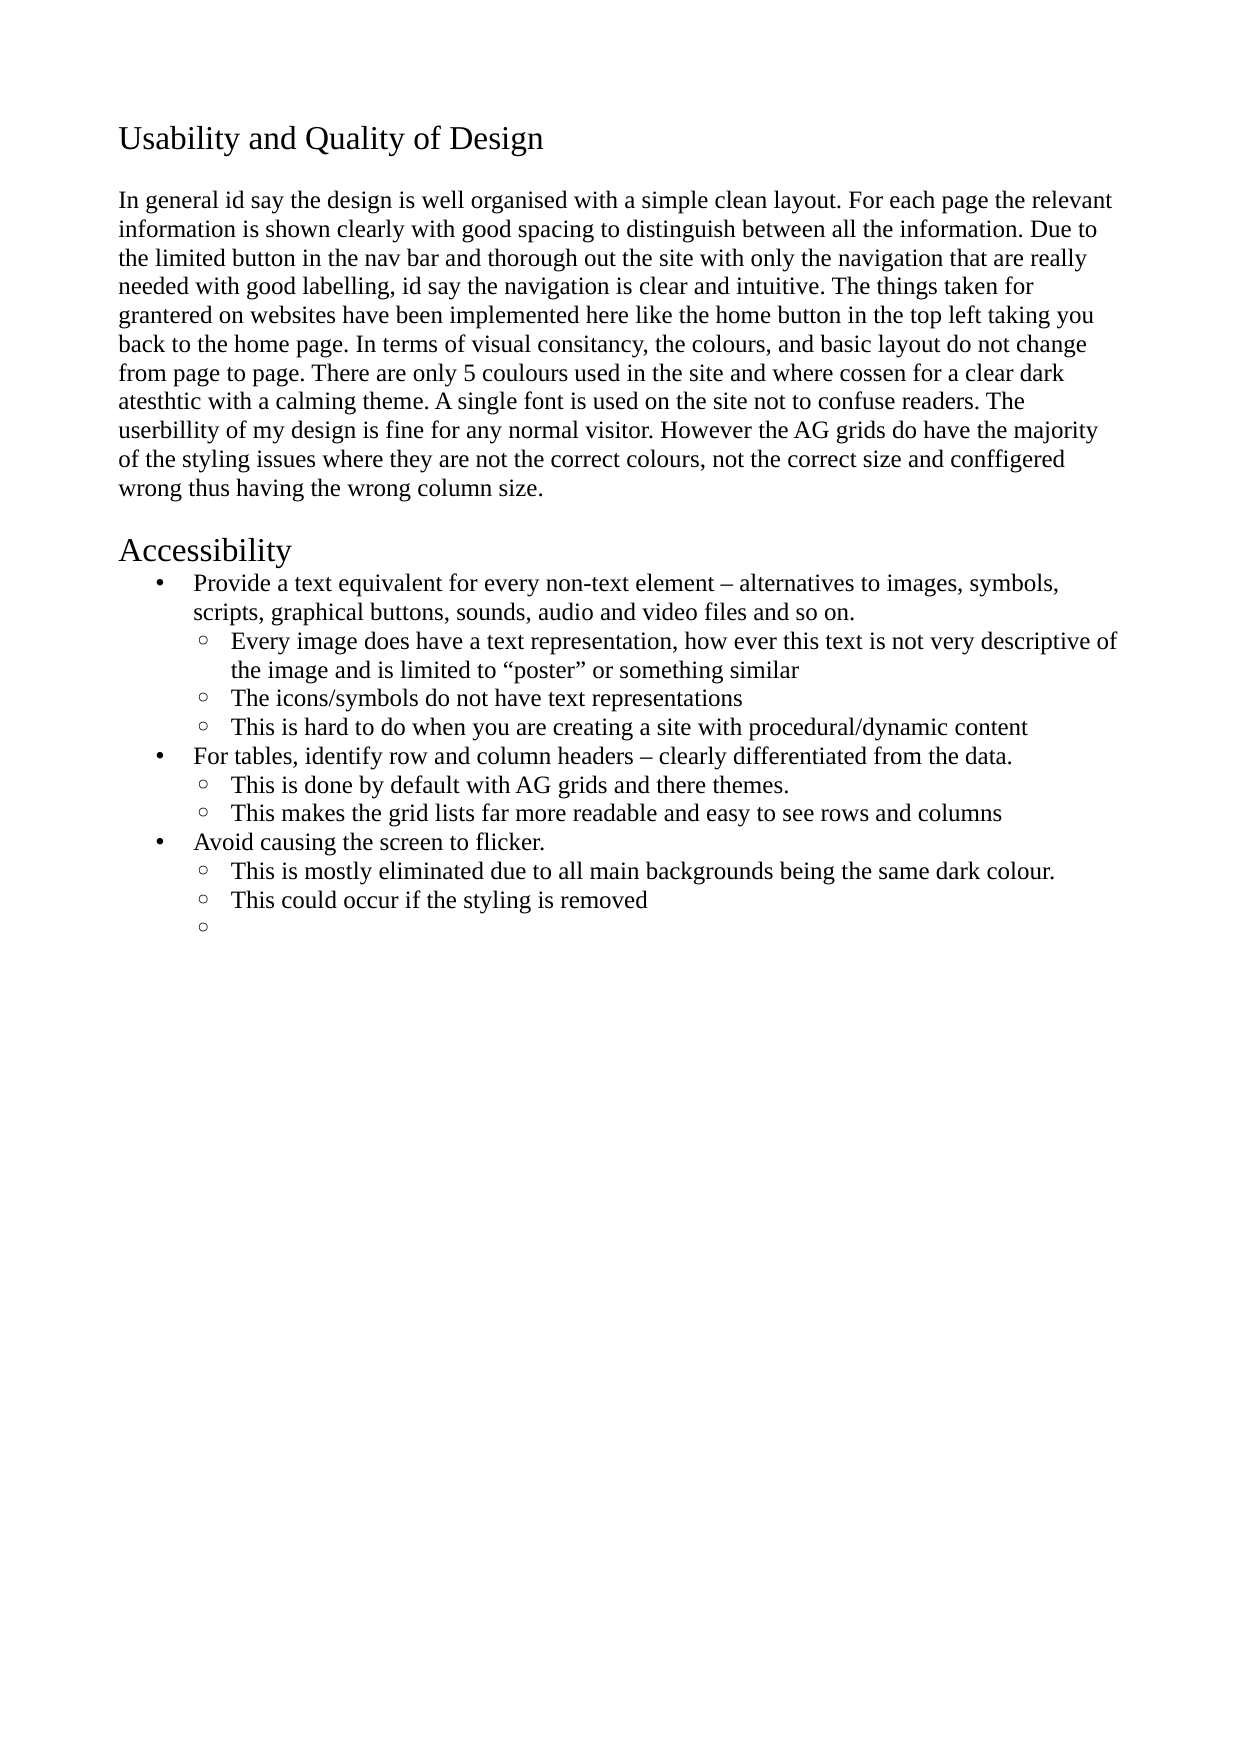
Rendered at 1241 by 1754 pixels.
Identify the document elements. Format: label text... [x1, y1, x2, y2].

list This could occur if the styling is removed [193, 885, 1122, 913]
list This is mostly eliminated due to all main backgrounds being the same dark colour. [193, 856, 1122, 885]
text Accessibility [118, 530, 1122, 568]
text Usability and Quality of Design [118, 118, 1122, 156]
list Avoid causing the screen to flicker. [156, 827, 1122, 856]
list The icons/symbols do not have text representations [193, 683, 1122, 712]
text In general id say the design is well organised with a simple clean layout. For each page the relevant information is shown clearly with good spacing to distinguish between all the information. Due to the limited button in the nav bar and thorough out the site with only the navigation that are really needed with good labelling, id say the navigation is clear and intuitive. The things taken for grantered on websites have been implemented here like the home button in the top left taking you back to the home page. In terms of visual consitancy, the colours, and basic layout do not change from page to page. There are only 5 coulours used in the site and where cossen for a clear dark atesthtic with a calming theme. A single font is used on the site not to confuse readers. The userbillity of my design is fine for any normal visitor. However the AG grids do have the majority of the styling issues where they are not the correct colours, not the correct size and conffigered wrong thus having the wrong column size. [118, 185, 1122, 501]
list This is hard to do when you are creating a site with procedural/dynamic content [193, 712, 1122, 741]
list This is done by default with AG grids and there themes. [193, 770, 1122, 798]
list For tables, identify row and column headers – clearly differentiated from the data. [156, 741, 1122, 770]
list Every image does have a text representation, how ever this text is not very descriptive of the image and is limited to “poster” or something similar [193, 626, 1122, 683]
list This makes the grid lists far more readable and easy to see rows and columns [193, 798, 1122, 827]
list Provide a text equivalent for every non-text element – alternatives to images, symbols, scripts, graphical buttons, sounds, audio and video files and so on. [156, 568, 1122, 626]
